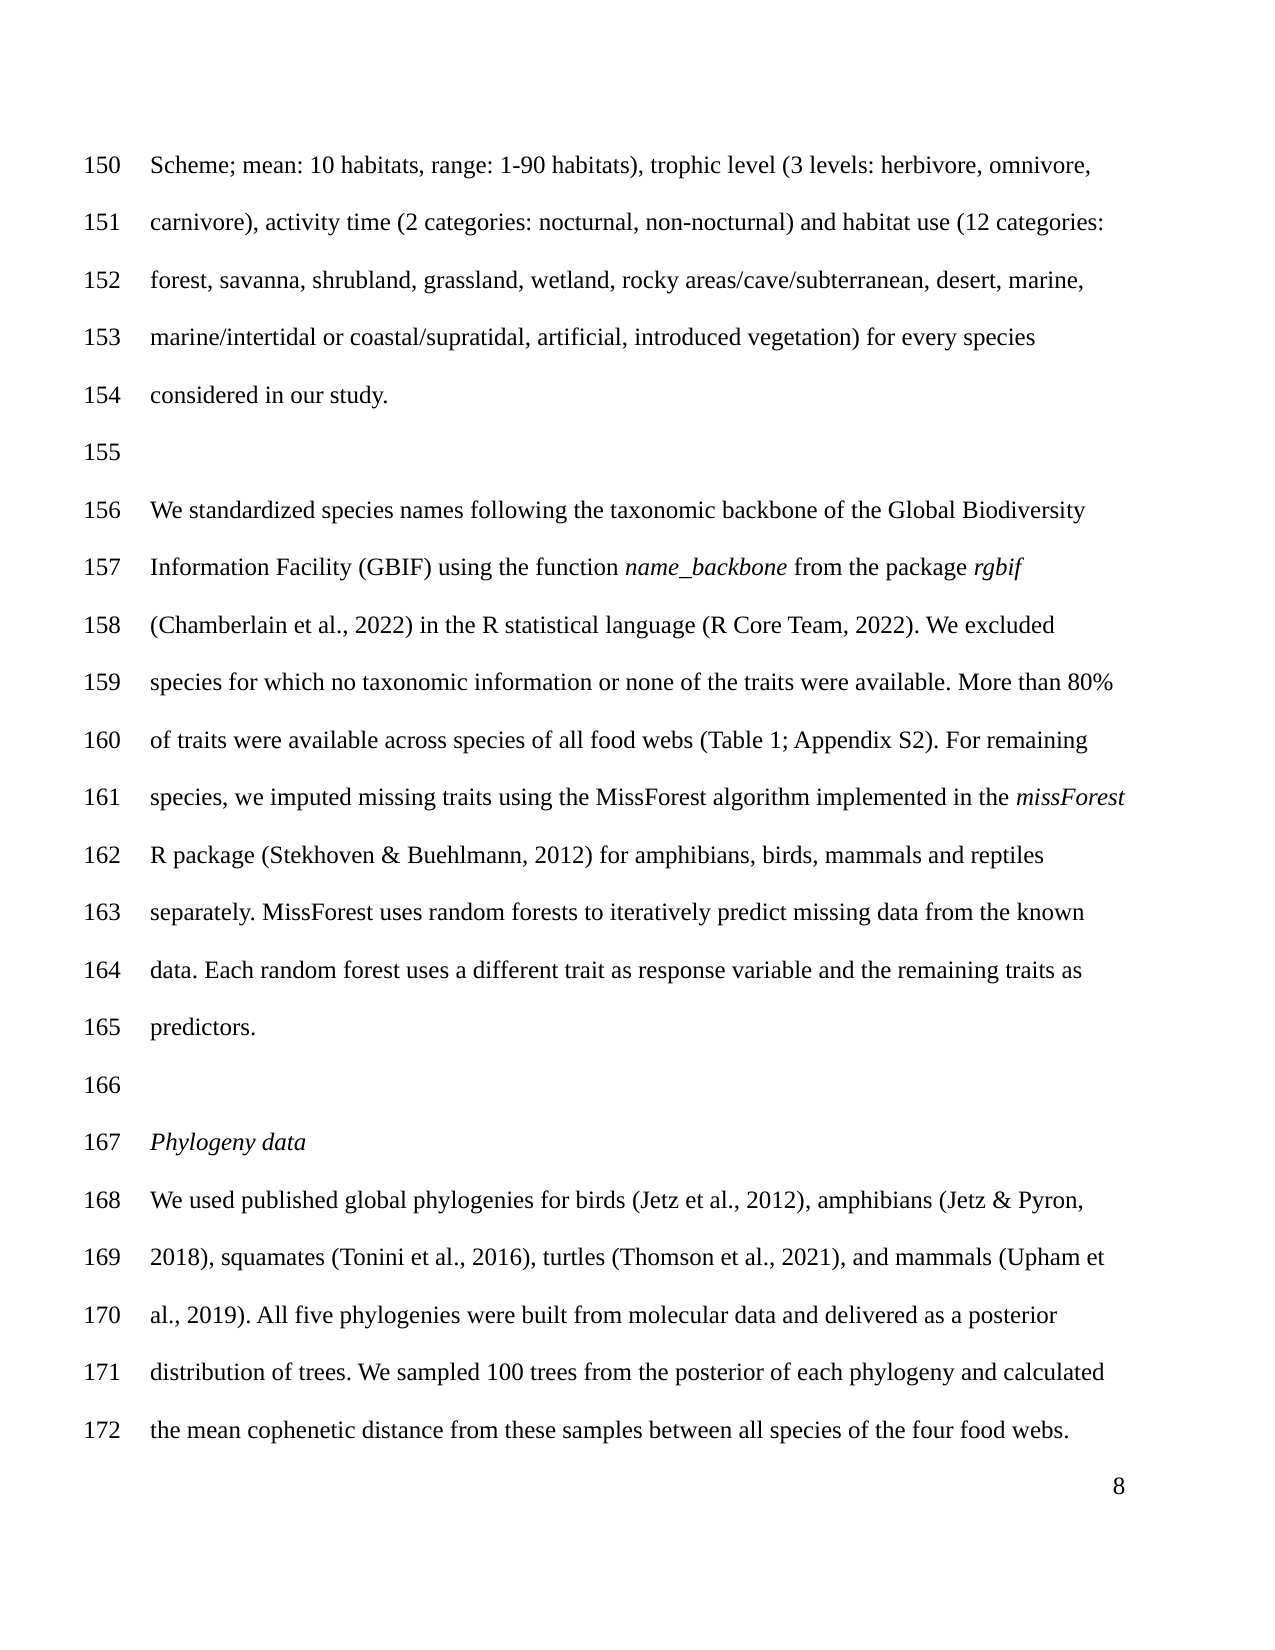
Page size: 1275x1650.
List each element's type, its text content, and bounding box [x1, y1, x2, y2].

text We standardized species names following the taxonomic backbone of the Global Biodiversity Information Facility (GBIF) using the function name_backbone from the package rgbif (Chamberlain et al., 2022) in the R statistical language (R Core Team, 2022). We excluded species for which no taxonomic information or none of the traits were available. More than 80% of traits were available across species of all food webs (Table 1; Appendix S2). For remaining species, we imputed missing traits using the MissForest algorithm implemented in the missForest R package (Stekhoven & Buehlmann, 2012) for amphibians, birds, mammals and reptiles separately. MissForest uses random forests to iteratively predict missing data from the known data. Each random forest uses a different trait as response variable and the remaining traits as predictors. [150, 495, 1125, 1041]
text We used published global phylogenies for birds (Jetz et al., 2012), amphibians (Jetz & Pyron, 2018), squamates (Tonini et al., 2016), turtles (Thomson et al., 2021), and mammals (Upham et al., 2019). All five phylogenies were built from molecular data and delivered as a posterior distribution of trees. We sampled 100 trees from the posterior of each phylogeny and calculated the mean cophenetic distance from these samples between all species of the four food webs. [150, 1185, 1125, 1444]
text Scheme; mean: 10 habitats, range: 1-90 habitats), trophic level (3 levels: herbivore, omnivore, carnivore), activity time (2 categories: nocturnal, non-nocturnal) and habitat use (12 categories: forest, savanna, shrubland, grassland, wetland, rocky areas/cave/subterranean, desert, marine, marine/intertidal or coastal/supratidal, artificial, introduced vegetation) for every species considered in our study. [150, 150, 1125, 409]
text Phylogeny data [150, 1127, 1125, 1156]
